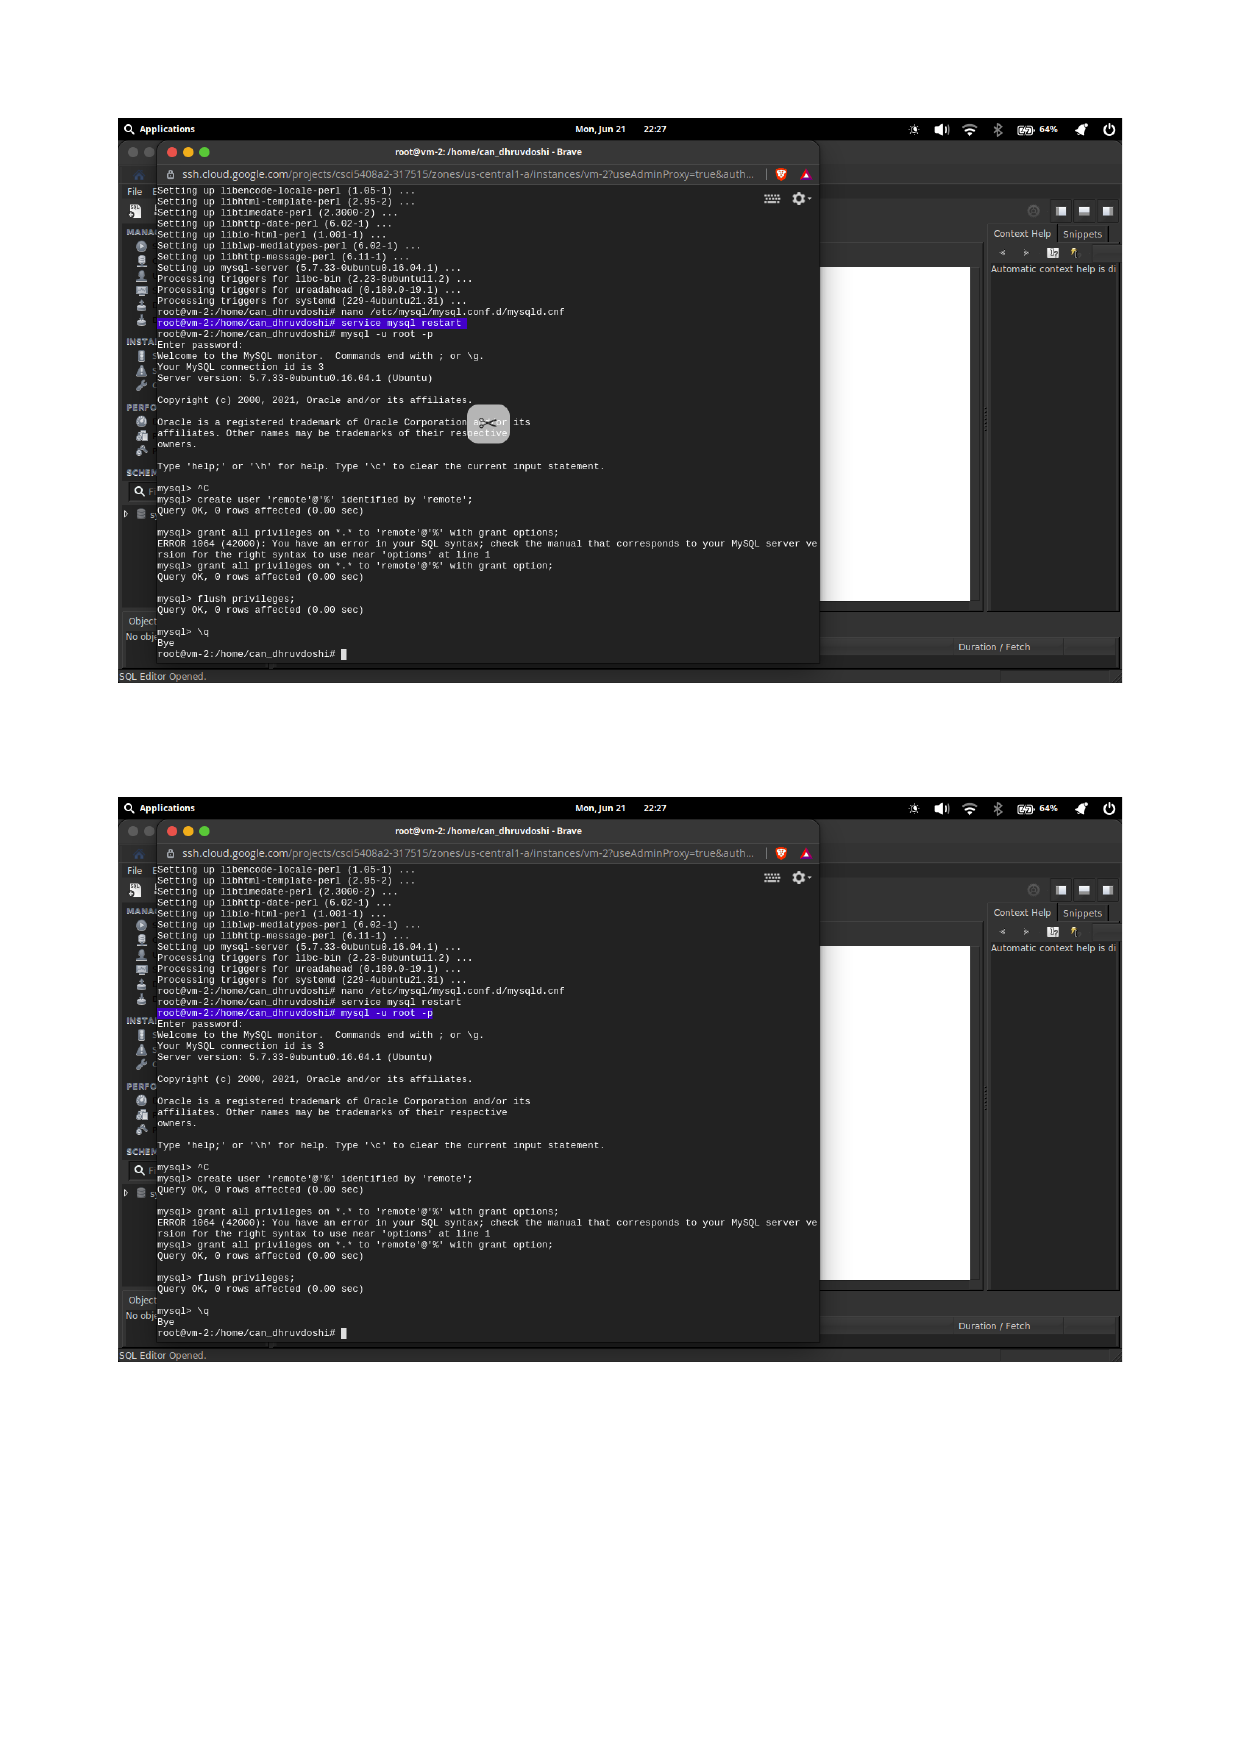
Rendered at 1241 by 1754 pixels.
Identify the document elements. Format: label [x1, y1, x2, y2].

picture [118, 797, 1123, 1362]
picture [118, 118, 1123, 683]
